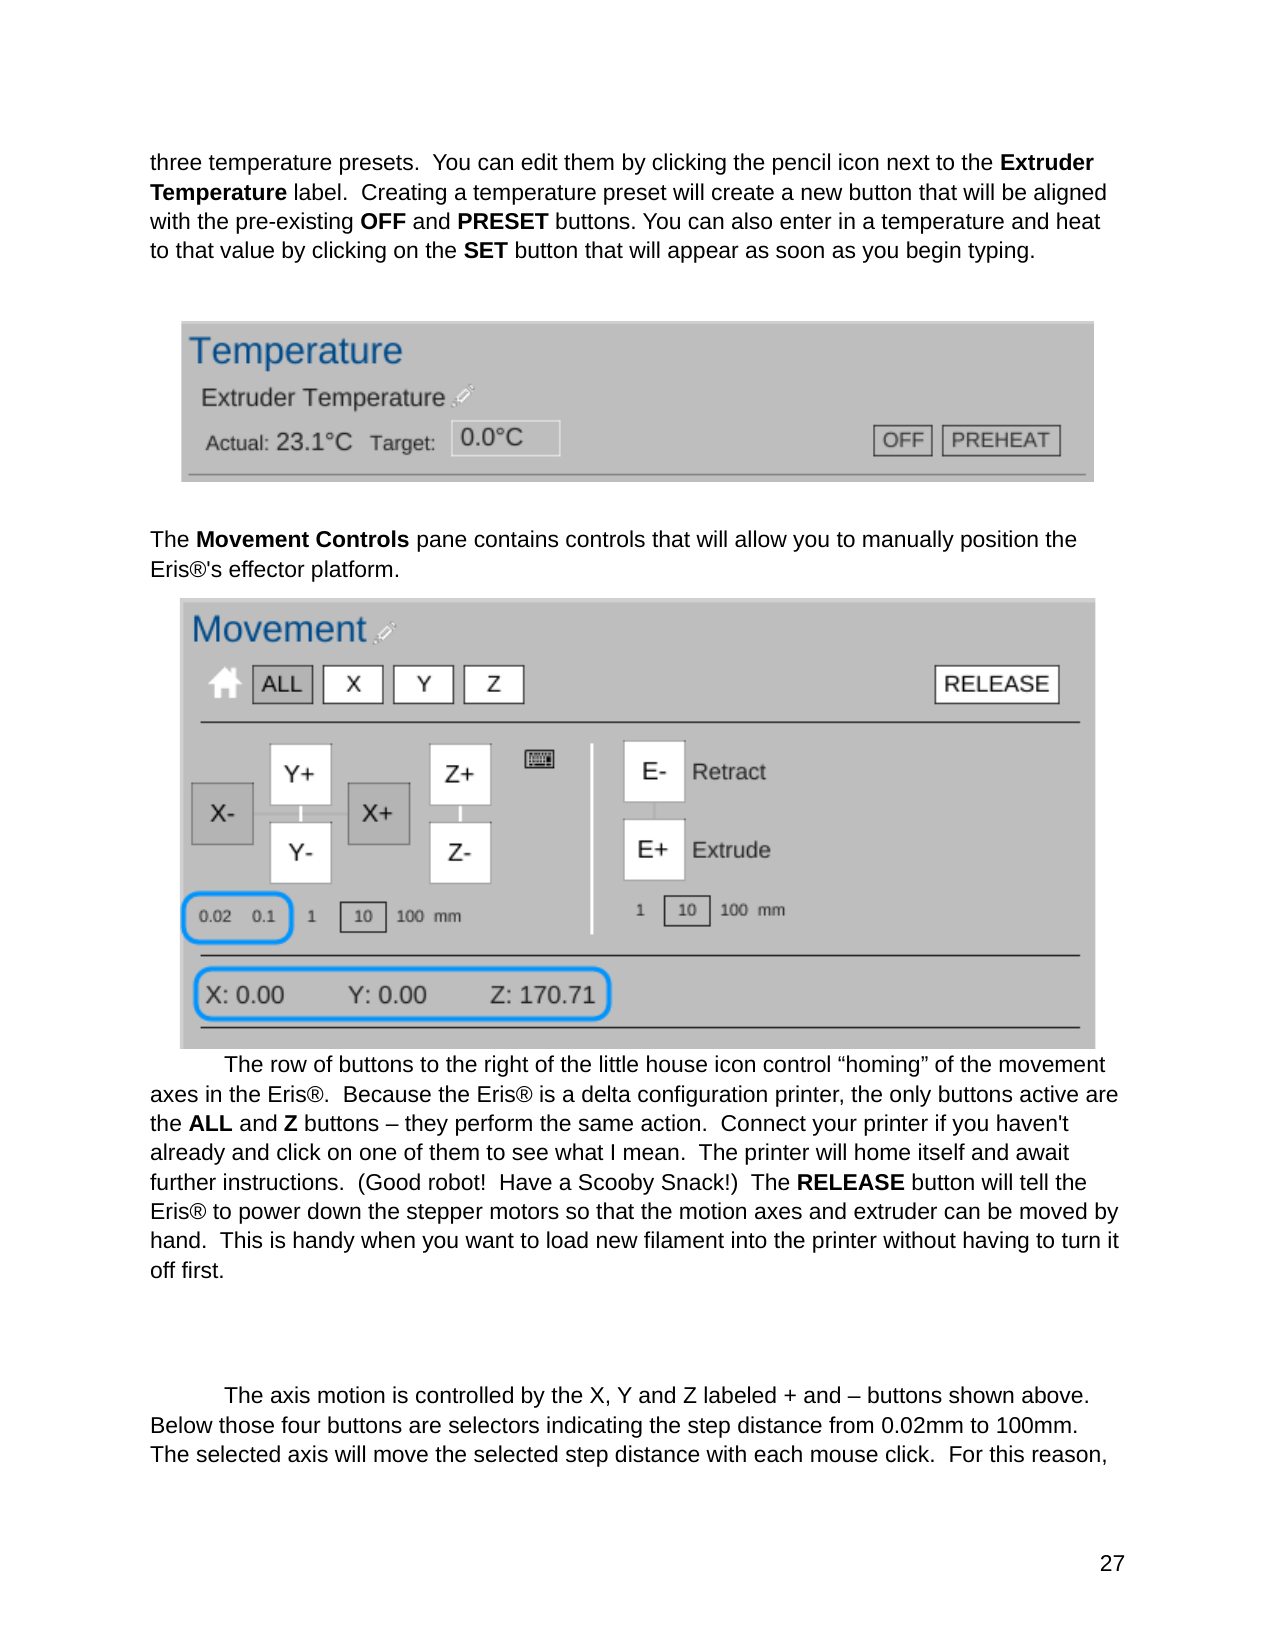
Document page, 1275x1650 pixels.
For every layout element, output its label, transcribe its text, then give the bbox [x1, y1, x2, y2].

picture [181, 321, 1094, 482]
picture [179, 598, 1096, 1049]
text The Movement Controls pane contains controls that will allow you to manually position the Eris®'s effector platform. [150, 527, 1125, 582]
text The row of buttons to the right of the little house icon control “homing” of the movement axes in the Eris®. Because the Eris® is a delta configuration printer, the only buttons active are the ALL and Z buttons – they perform the same action. Connect your printer if you haven't already and click on one of them to see what I mean. The printer will home itself and await further instructions. (Good robot! Have a Scooby Snack!) The RELEASE button will tell the Eris® to power down the stepper motors so that the motion axes and extruder can be moved by hand. This is handy when you want to load new filament into the printer without having to turn it off first. [150, 598, 1125, 1283]
text The axis motion is controlled by the X, Y and Z labeled + and – buttons shown above. Below those four buttons are selectors indicating the step distance from 0.02mm to 100mm. The selected axis will move the selected step distance with each mouse click. For this reason, [150, 1383, 1125, 1468]
text three temperature presets. You can edit them by clicking the pencil icon next to the Extruder Temperature label. Creating a temperature preset will create a new button that will be aligned with the pre-existing OFF and PRESET buttons. You can also enter in a temperature and heat to that value by clicking on the SET button that will appear as soon as you begin typing. [150, 150, 1125, 264]
